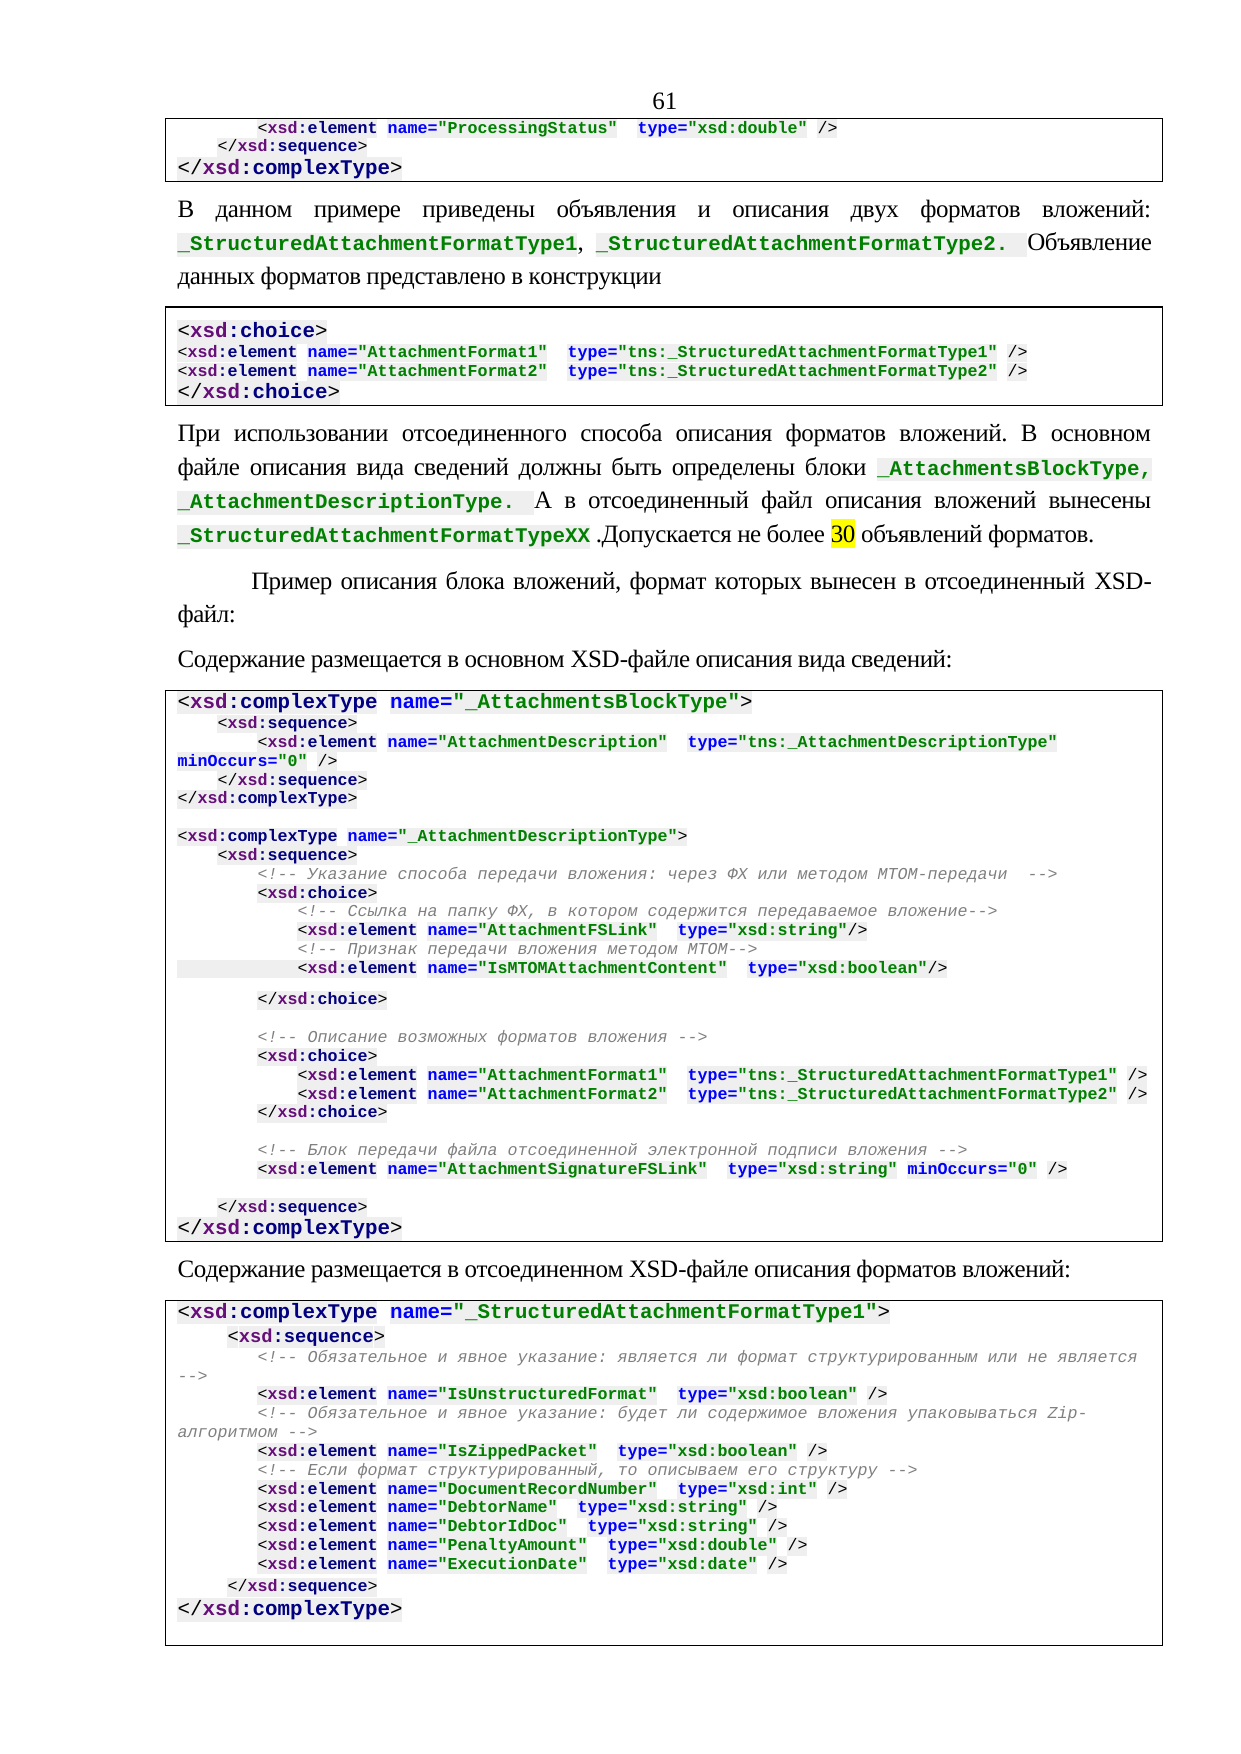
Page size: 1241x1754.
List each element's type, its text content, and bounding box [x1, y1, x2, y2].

text В данном примере приведены объявления и описания двух форматов вложений: _StructuredAttachmentFormatType1, _StructuredAttachmentFormatType2. Объявление данных форматов представлено в конструкции [177, 194, 1152, 290]
text При использовании отсоединенного способа описания форматов вложений. В основном файле описания вида сведений должны быть определены блоки _AttachmentsBlockType, _AttachmentDescriptionType. А в отсоединенный файл описания вложений вынесены _StructuredAttachmentFormatTypeXX .Допускается не более 30 объявлений форматов. [177, 418, 1152, 549]
text Содержание размещается в отсоединенном XSD-файле описания форматов вложений: [177, 1254, 1152, 1283]
text Содержание размещается в основном XSD-файле описания вида сведений: [177, 644, 1152, 673]
table_header <xsd:complexType name="_AttachmentsBlockType"> <xsd:sequence> <xsd:element name="AttachmentDescription" type="tns:_AttachmentDescriptionType" minOccurs="0" /> </xsd:sequence> </xsd:complexType> <xsd:complexType name="_AttachmentDescriptionType"> <xsd:sequence> <!-- Указание способа передачи вложения: через ФХ или методом MTOM-передачи --> <xsd:choice> <!-- Ссылка на папку ФХ, в котором содержится передаваемое вложение--> <xsd:element name="AttachmentFSLink" type="xsd:string"/> <!-- Признак передачи вложения методом MTOM--> <xsd:element name="IsMTOMAttachmentContent" type="xsd:boolean"/> </xsd:choice> <!-- Описание возможных форматов вложения --> <xsd:choice> <xsd:element name="AttachmentFormat1" type="tns:_StructuredAttachmentFormatType1" /> <xsd:element name="AttachmentFormat2" type="tns:_StructuredAttachmentFormatType2" /> </xsd:choice> <!-- Блок передачи файла отсоединенной электронной подписи вложения --> <xsd:element name="AttachmentSignatureFSLink" type="xsd:string" minOccurs="0" /> </xsd:sequence> </xsd:complexType> [166, 691, 1162, 1241]
text Пример описания блока вложений, формат которых вынесен в отсоединенный XSD-файл: [177, 566, 1152, 627]
table_header <xsd:choice> <xsd:element name="AttachmentFormat1" type="tns:_StructuredAttachmentFormatType1" /> <xsd:element name="AttachmentFormat2" type="tns:_StructuredAttachmentFormatType2" /> </xsd:choice> [166, 308, 1162, 405]
